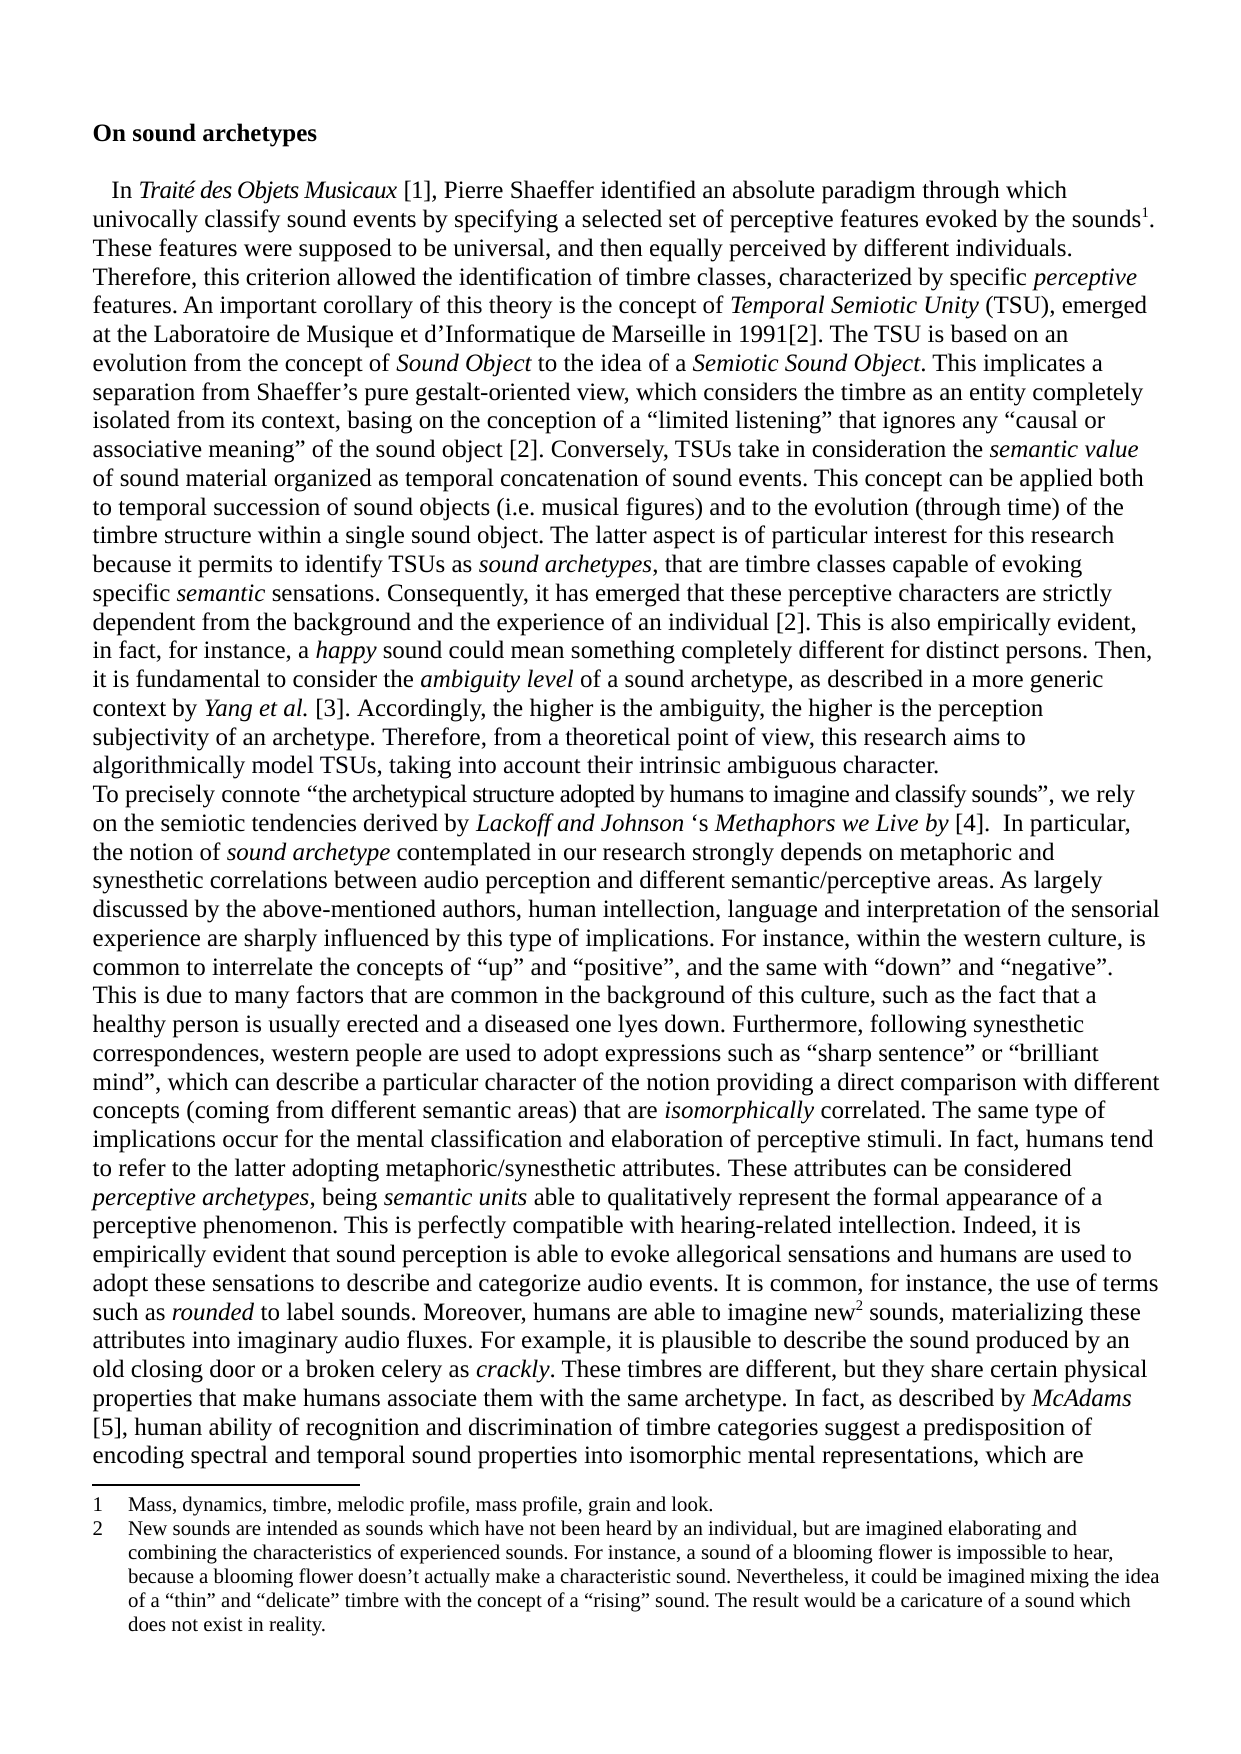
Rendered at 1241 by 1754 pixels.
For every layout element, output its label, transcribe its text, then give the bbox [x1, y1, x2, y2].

text To precisely connote “the archetypical structure adopted by humans to imagine and classify sounds”, we rely on the semiotic tendencies derived by Lackoff and Johnson ‘s Methaphors we Live by [4]. In particular, the notion of sound archetype contemplated in our research strongly depends on metaphoric and synesthetic correlations between audio perception and different semantic/perceptive areas. As largely discussed by the above-mentioned authors, human intellection, language and interpretation of the sensorial experience are sharply influenced by this type of implications. For instance, within the western culture, is common to interrelate the concepts of “up” and “positive”, and the same with “down” and “negative”. This is due to many factors that are common in the background of this culture, such as the fact that a healthy person is usually erected and a diseased one lyes down. Furthermore, following synesthetic correspondences, western people are used to adopt expressions such as “sharp sentence” or “brilliant mind”, which can describe a particular character of the notion providing a direct comparison with different concepts (coming from different semantic areas) that are isomorphically correlated. The same type of implications occur for the mental classification and elaboration of perceptive stimuli. In fact, humans tend to refer to the latter adopting metaphoric/synesthetic attributes. These attributes can be considered perceptive archetypes, being semantic units able to qualitatively represent the formal appearance of a perceptive phenomenon. This is perfectly compatible with hearing-related intellection. Indeed, it is empirically evident that sound perception is able to evoke allegorical sensations and humans are used to adopt these sensations to describe and categorize audio events. It is common, for instance, the use of terms such as rounded to label sounds. Moreover, humans are able to imagine new sounds, materializing these attributes into imaginary audio fluxes. For example, it is plausible to describe the sound produced by an old closing door or a broken celery as crackly. These timbres are different, but they share certain physical properties that make humans associate them with the same archetype. In fact, as described by McAdams [5], human ability of recognition and discrimination of timbre categories suggest a predisposition of encoding spectral and temporal sound properties into isomorphic mental representations, which are [92, 779, 1160, 1469]
text New sounds are intended as sounds which have not been heard by an individual, but are imagined elaborating and combining the characteristics of experienced sounds. For instance, a sound of a blooming flower is impossible to hear, because a blooming flower doesn’t actually make a characteristic sound. Nevertheless, it could be imagined mixing the idea of a “thin” and “delicate” timbre with the concept of a “rising” sound. The result would be a caricature of a sound which does not exist in reality. [92, 1516, 1160, 1636]
text In Traité des Objets Musicaux [1], Pierre Shaeffer identified an absolute paradigm through which univocally classify sound events by specifying a selected set of perceptive features evoked by the sounds. These features were supposed to be universal, and then equally perceived by different individuals. Therefore, this criterion allowed the identification of timbre classes, characterized by specific perceptive features. An important corollary of this theory is the concept of Temporal Semiotic Unity (TSU), emerged at the Laboratoire de Musique et d’Informatique de Marseille in 1991[2]. The TSU is based on an evolution from the concept of Sound Object to the idea of a Semiotic Sound Object. This implicates a separation from Shaeffer’s pure gestalt-oriented view, which considers the timbre as an entity completely isolated from its context, basing on the conception of a “limited listening” that ignores any “causal or associative meaning” of the sound object [2]. Conversely, TSUs take in consideration the semantic value of sound material organized as temporal concatenation of sound events. This concept can be applied both to temporal succession of sound objects (i.e. musical figures) and to the evolution (through time) of the timbre structure within a single sound object. The latter aspect is of particular interest for this research because it permits to identify TSUs as sound archetypes, that are timbre classes capable of evoking specific semantic sensations. Consequently, it has emerged that these perceptive characters are strictly dependent from the background and the experience of an individual [2]. This is also empirically evident, in fact, for instance, a happy sound could mean something completely different for distinct persons. Then, it is fundamental to consider the ambiguity level of a sound archetype, as described in a more generic context by Yang et al. [3]. Accordingly, the higher is the ambiguity, the higher is the perception subjectivity of an archetype. Therefore, from a theoretical point of view, this research aims to algorithmically model TSUs, taking into account their intrinsic ambiguous character. [92, 176, 1160, 779]
text On sound archetypes [92, 118, 1160, 147]
text Mass, dynamics, timbre, melodic profile, mass profile, grain and look. [92, 1491, 1160, 1516]
